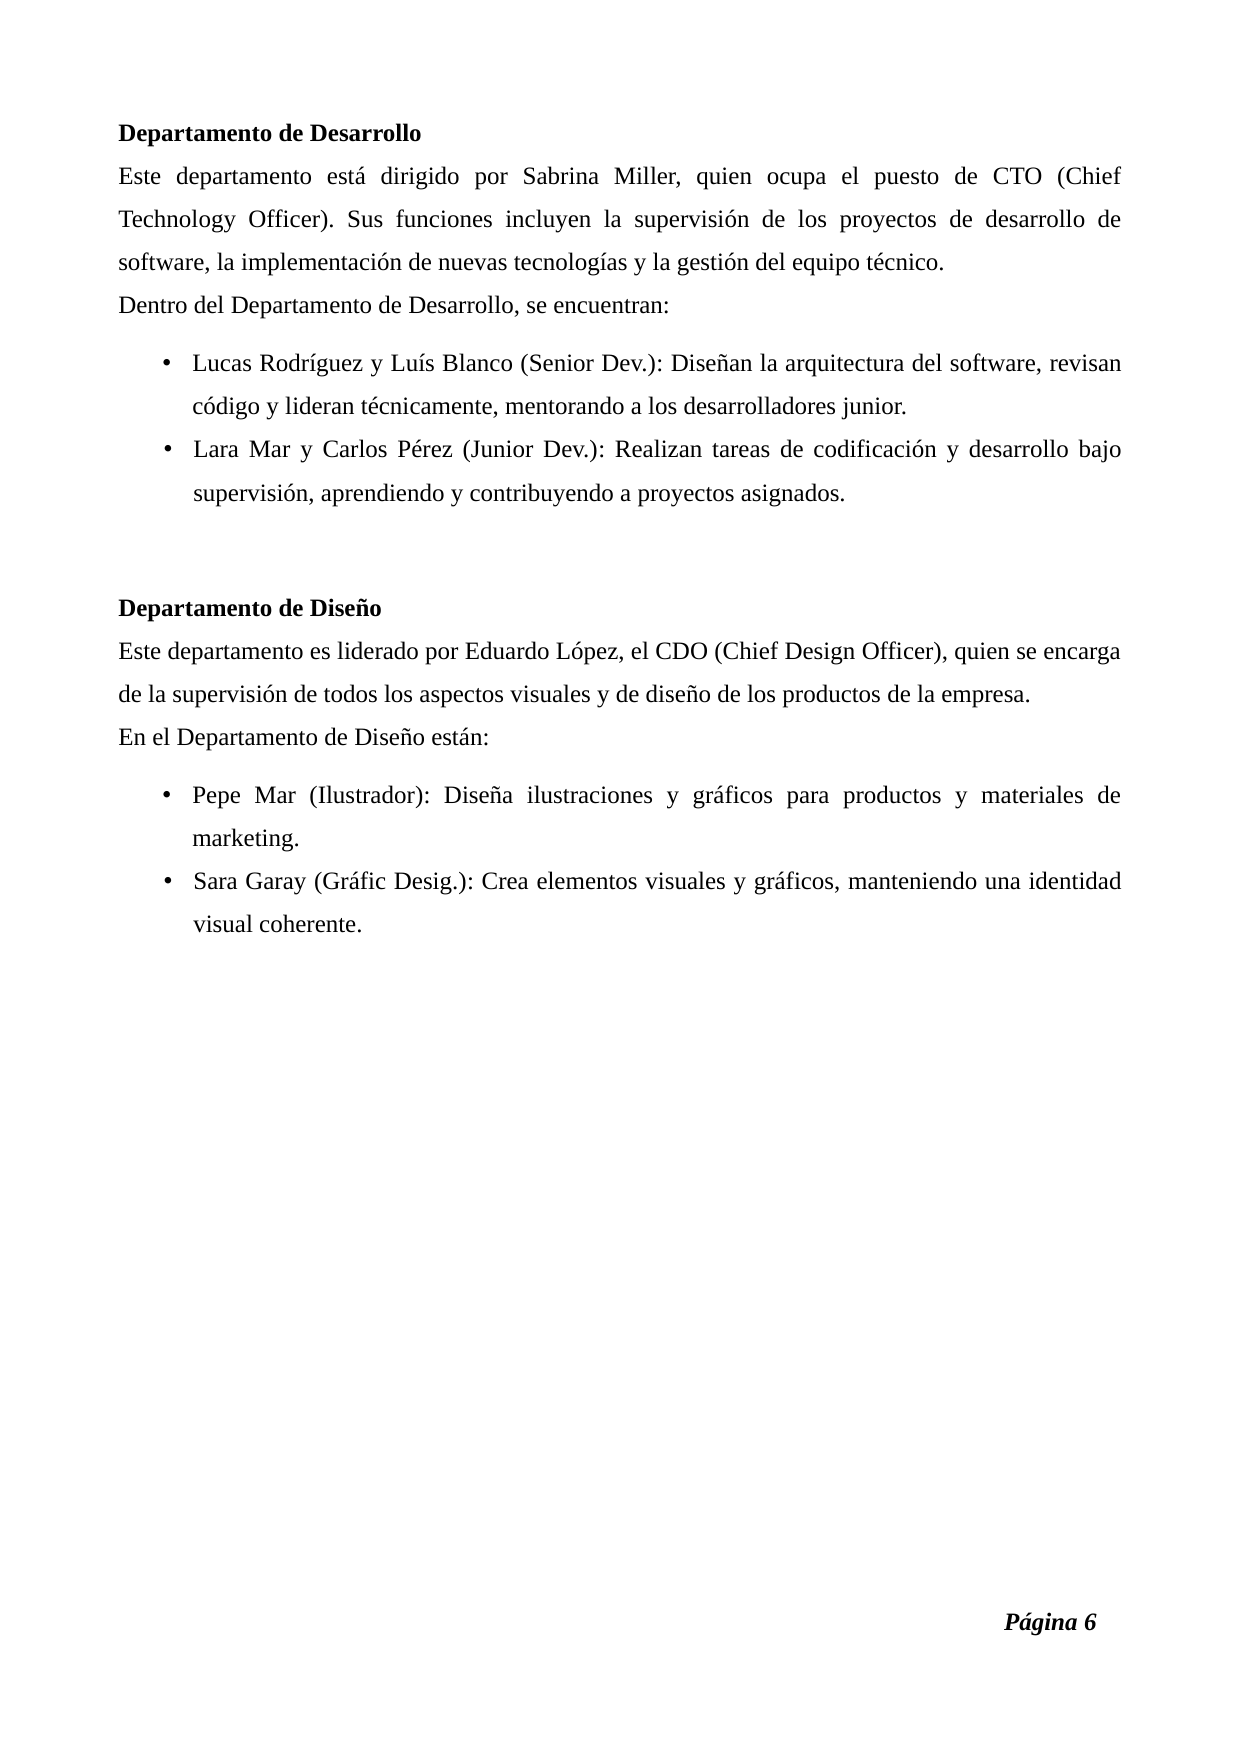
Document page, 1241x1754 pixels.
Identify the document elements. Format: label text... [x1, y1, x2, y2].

list Sara Garay (Gráfic Desig.): Crea elementos visuales y gráficos, manteniendo una identidad visual coherente. [164, 866, 1122, 938]
text Departamento de Diseño [118, 593, 1122, 622]
list Lara Mar y Carlos Pérez (Junior Dev.): Realizan tareas de codificación y desarrollo bajo supervisión, aprendiendo y contribuyendo a proyectos asignados. [164, 434, 1122, 506]
list Lucas Rodríguez y Luís Blanco (Senior Dev.): Diseñan la arquitectura del software, revisan código y lideran técnicamente, mentorando a los desarrolladores junior. [162, 348, 1122, 420]
text Departamento de Desarrollo [118, 118, 1122, 147]
text Este departamento es liderado por Eduardo López, el CDO (Chief Design Officer), quien se encarga de la supervisión de todos los aspectos visuales y de diseño de los productos de la empresa. [118, 636, 1122, 708]
text Este departamento está dirigido por Sabrina Miller, quien ocupa el puesto de CTO (Chief Technology Officer). Sus funciones incluyen la supervisión de los proyectos de desarrollo de software, la implementación de nuevas tecnologías y la gestión del equipo técnico. [118, 161, 1122, 276]
text Dentro del Departamento de Desarrollo, se encuentran: [118, 291, 1122, 319]
list Pepe Mar (Ilustrador): Diseña ilustraciones y gráficos para productos y materiales de marketing. [162, 780, 1122, 852]
text En el Departamento de Diseño están: [118, 722, 1122, 751]
